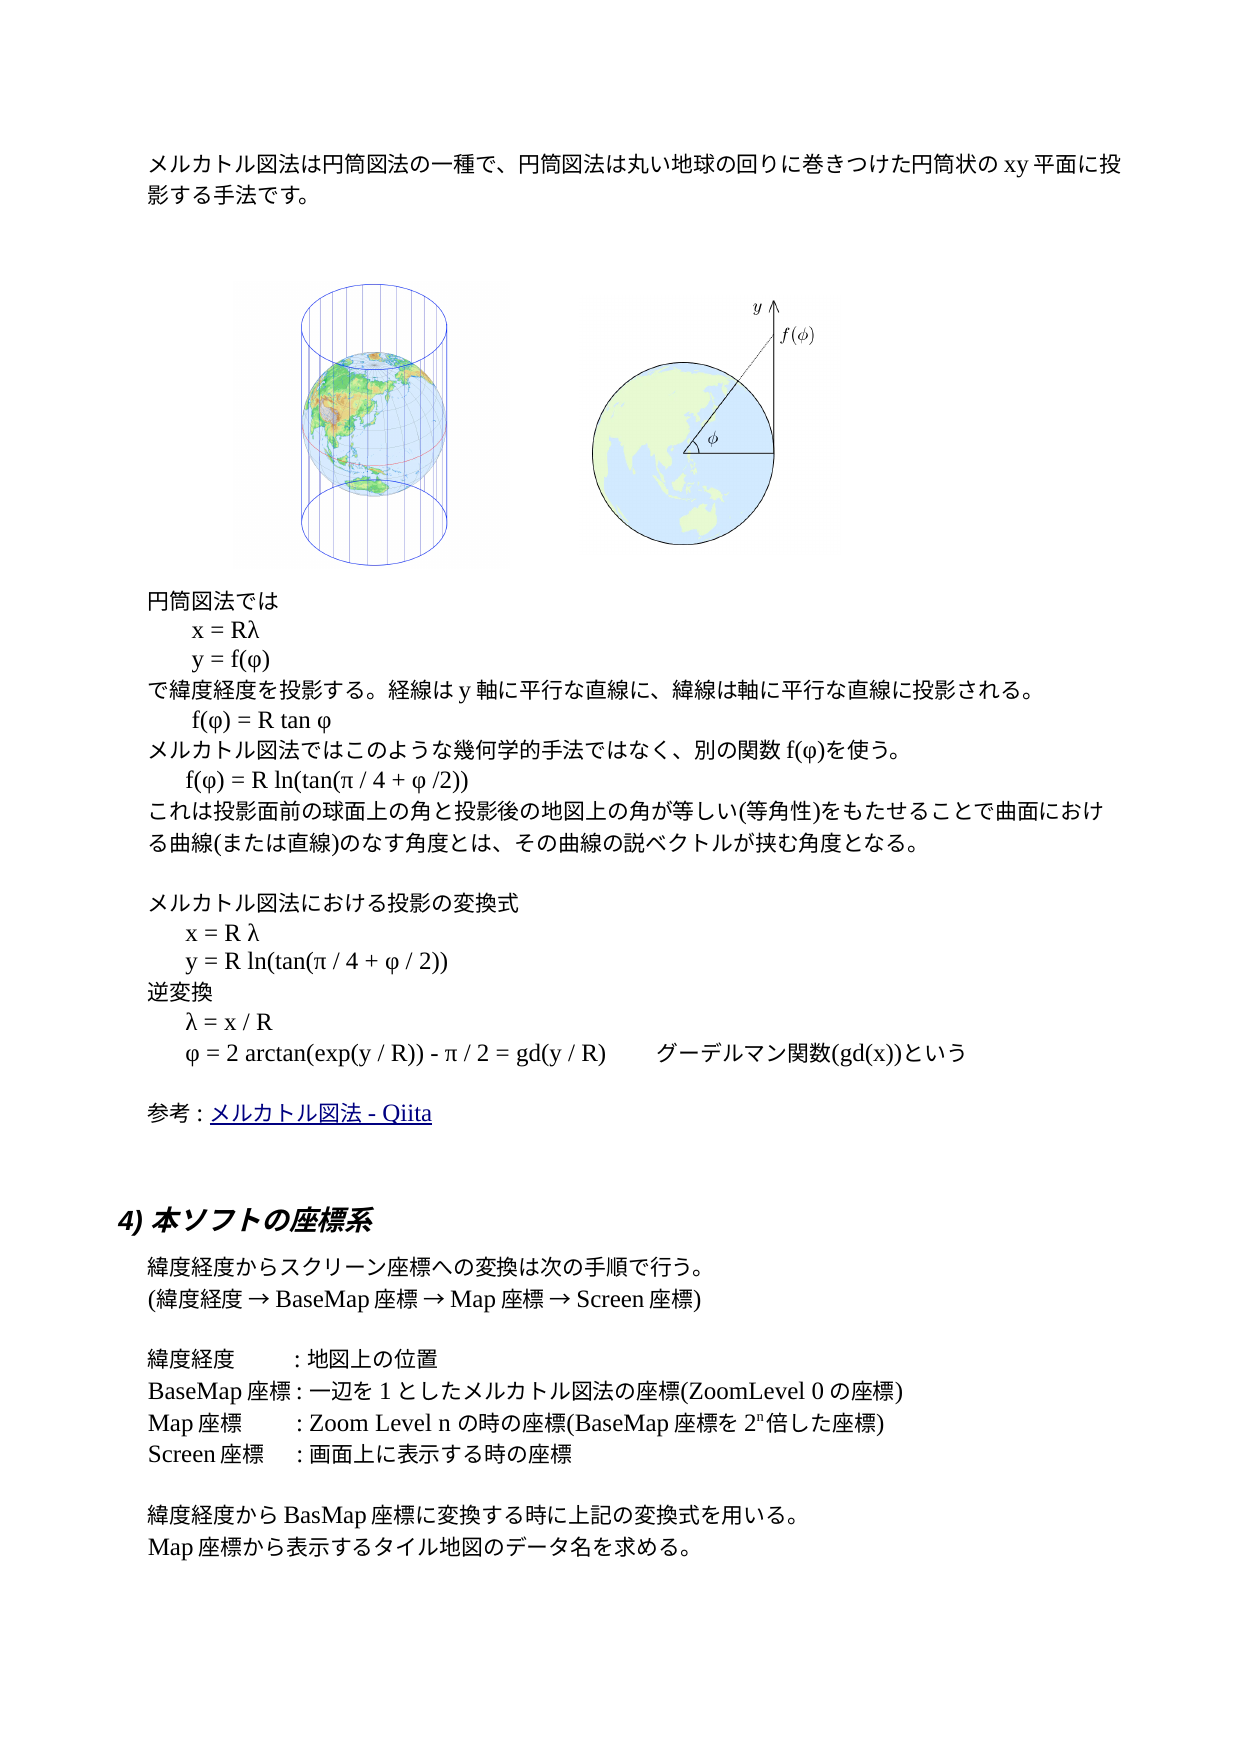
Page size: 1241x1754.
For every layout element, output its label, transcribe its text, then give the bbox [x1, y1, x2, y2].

text 緯度経度からBasMap座標に変換する時に上記の変換式を用いる。 [148, 1498, 1122, 1529]
text メルカトル図法における投影の変換式 [148, 886, 1122, 918]
subtitle 4) 本ソフトの座標系 [118, 1198, 1122, 1238]
text メルカトル図法は円筒図法の一種で、円筒図法は丸い地球の回りに巻きつけた円筒状のxy平面に投影する手法です。 [148, 147, 1122, 210]
text x = Rλ [148, 616, 1122, 644]
picture [579, 295, 841, 555]
text Map座標 : Zoom Level n の時の座標(BaseMap座標を2n倍した座標) [148, 1406, 1122, 1437]
text 逆変換 [148, 975, 1122, 1007]
text メルカトル図法ではこのような幾何学的手法ではなく、別の関数f(φ)を使う。 [148, 733, 1122, 765]
text で緯度経度を投影する。経線はy軸に平行な直線に、緯線は軸に平行な直線に投影される。 [148, 673, 1122, 705]
text y = R ln(tan(π / 4 + φ / 2)) [148, 946, 1122, 975]
text Map座標から表示するタイル地図のデータ名を求める。 [148, 1529, 1122, 1561]
text Screen座標 : 画面上に表示する時の座標 [148, 1437, 1122, 1469]
text 緯度経度からスクリーン座標への変換は次の手順で行う。 [148, 1250, 1122, 1282]
text f(φ) = R tan φ [148, 705, 1122, 733]
text 参考 : メルカトル図法 - Qiita [148, 1096, 1122, 1128]
text x = R λ [148, 918, 1122, 946]
text f(φ) = R ln(tan(π / 4 + φ /2)) [148, 765, 1122, 794]
text 緯度経度 : 地図上の位置 [148, 1342, 1122, 1374]
text これは投影面前の球面上の角と投影後の地図上の角が等しい(等角性)をもたせることで曲面における曲線(または直線)のなす角度とは、その曲線の説ベクトルが挟む角度となる。 [148, 794, 1122, 857]
picture [233, 281, 511, 569]
text BaseMap座標 : 一辺を1としたメルカトル図法の座標(ZoomLevel 0の座標) [148, 1374, 1122, 1406]
text y = f(φ) [148, 644, 1122, 673]
text λ = x / R [148, 1007, 1122, 1036]
text φ = 2 arctan(exp(y / R)) - π / 2 = gd(y / R) グーデルマン関数(gd(x))という [148, 1036, 1122, 1067]
text (緯度経度 → BaseMap座標 → Map座標 → Screen座標) [148, 1282, 1122, 1314]
text 円筒図法では [148, 584, 1122, 616]
